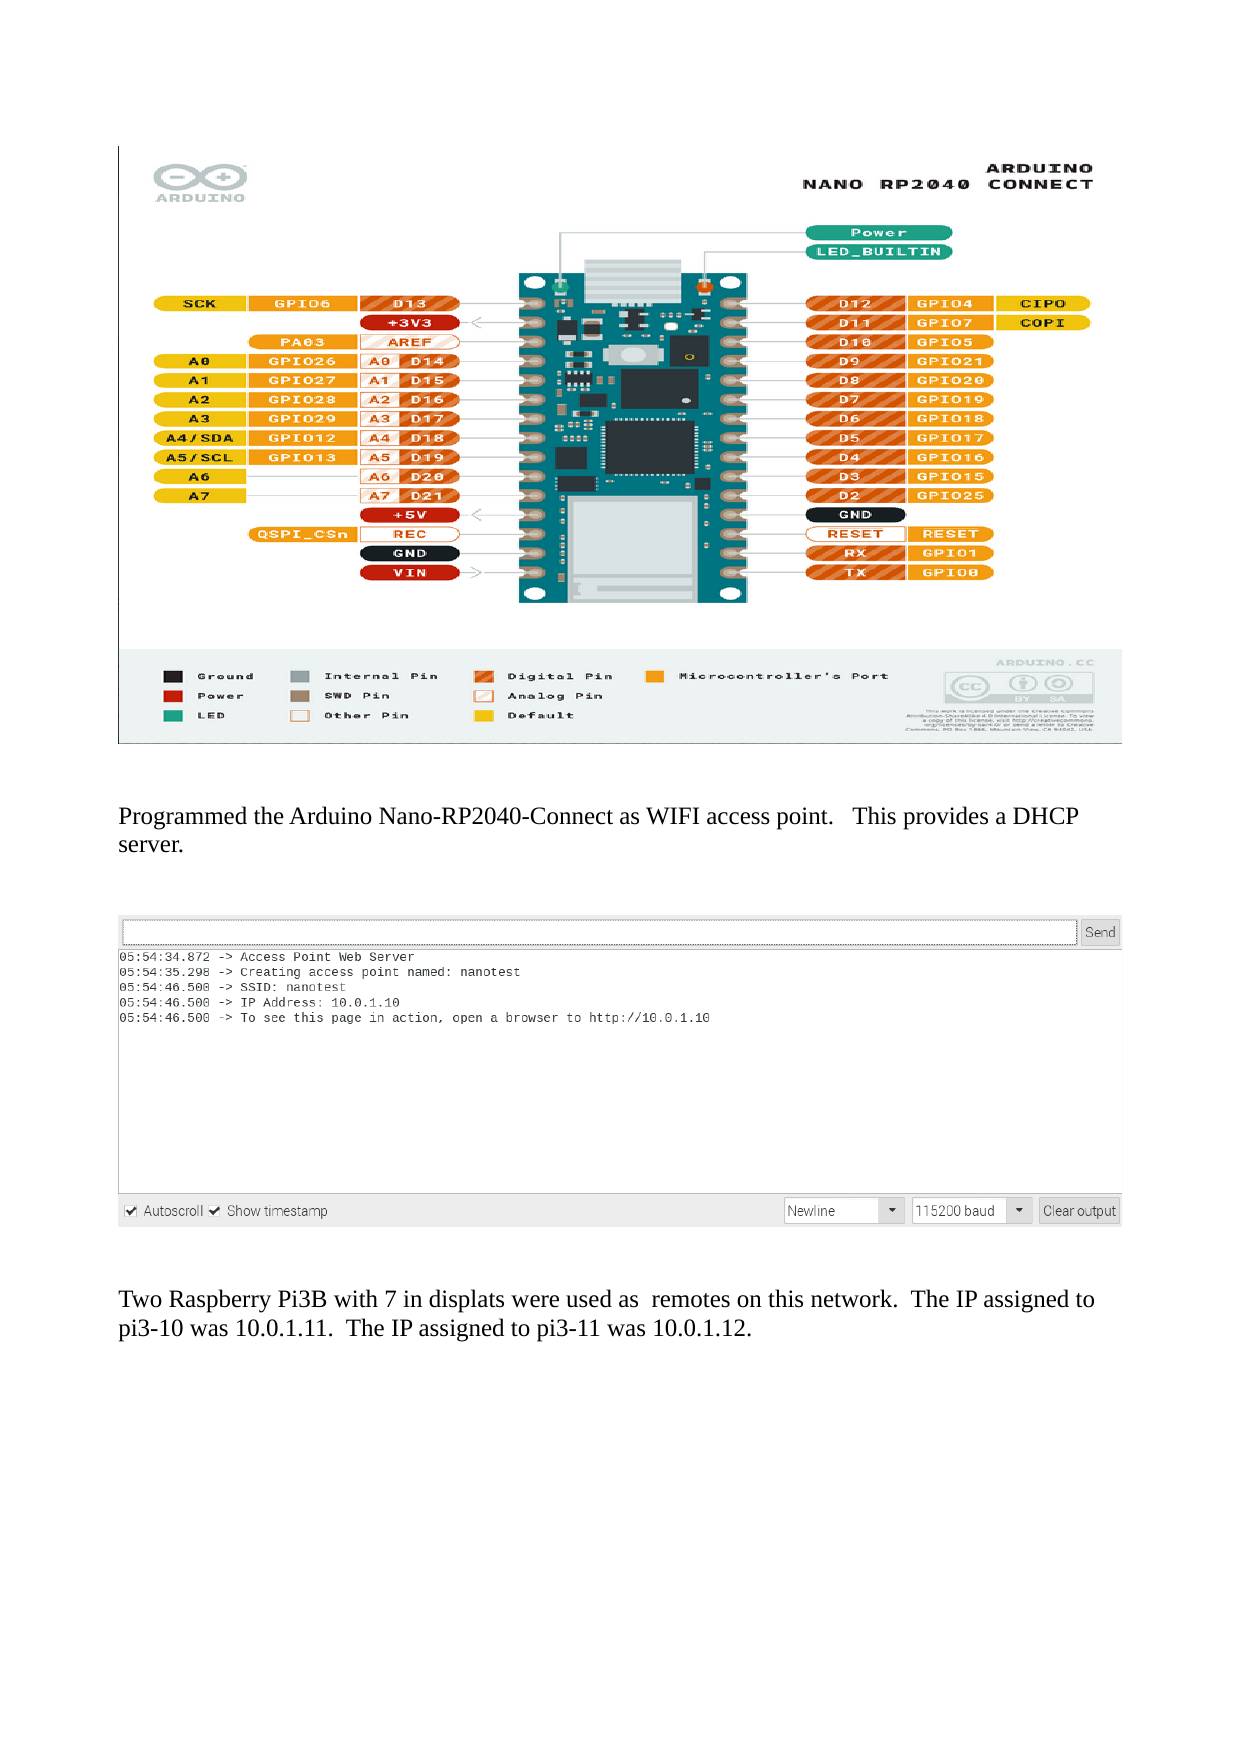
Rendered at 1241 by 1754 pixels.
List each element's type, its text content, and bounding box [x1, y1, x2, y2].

text Two Raspberry Pi3B with 7 in displats were used as remotes on this network. The IP assigned to pi3-10 was 10.0.1.11. The IP assigned to pi3-11 was 10.0.1.12. [118, 1284, 1122, 1342]
picture [118, 146, 1123, 744]
text Programmed the Arduino Nano-RP2040-Connect as WIFI access point. This provides a DHCP server. [118, 801, 1122, 858]
picture [118, 915, 1123, 1227]
